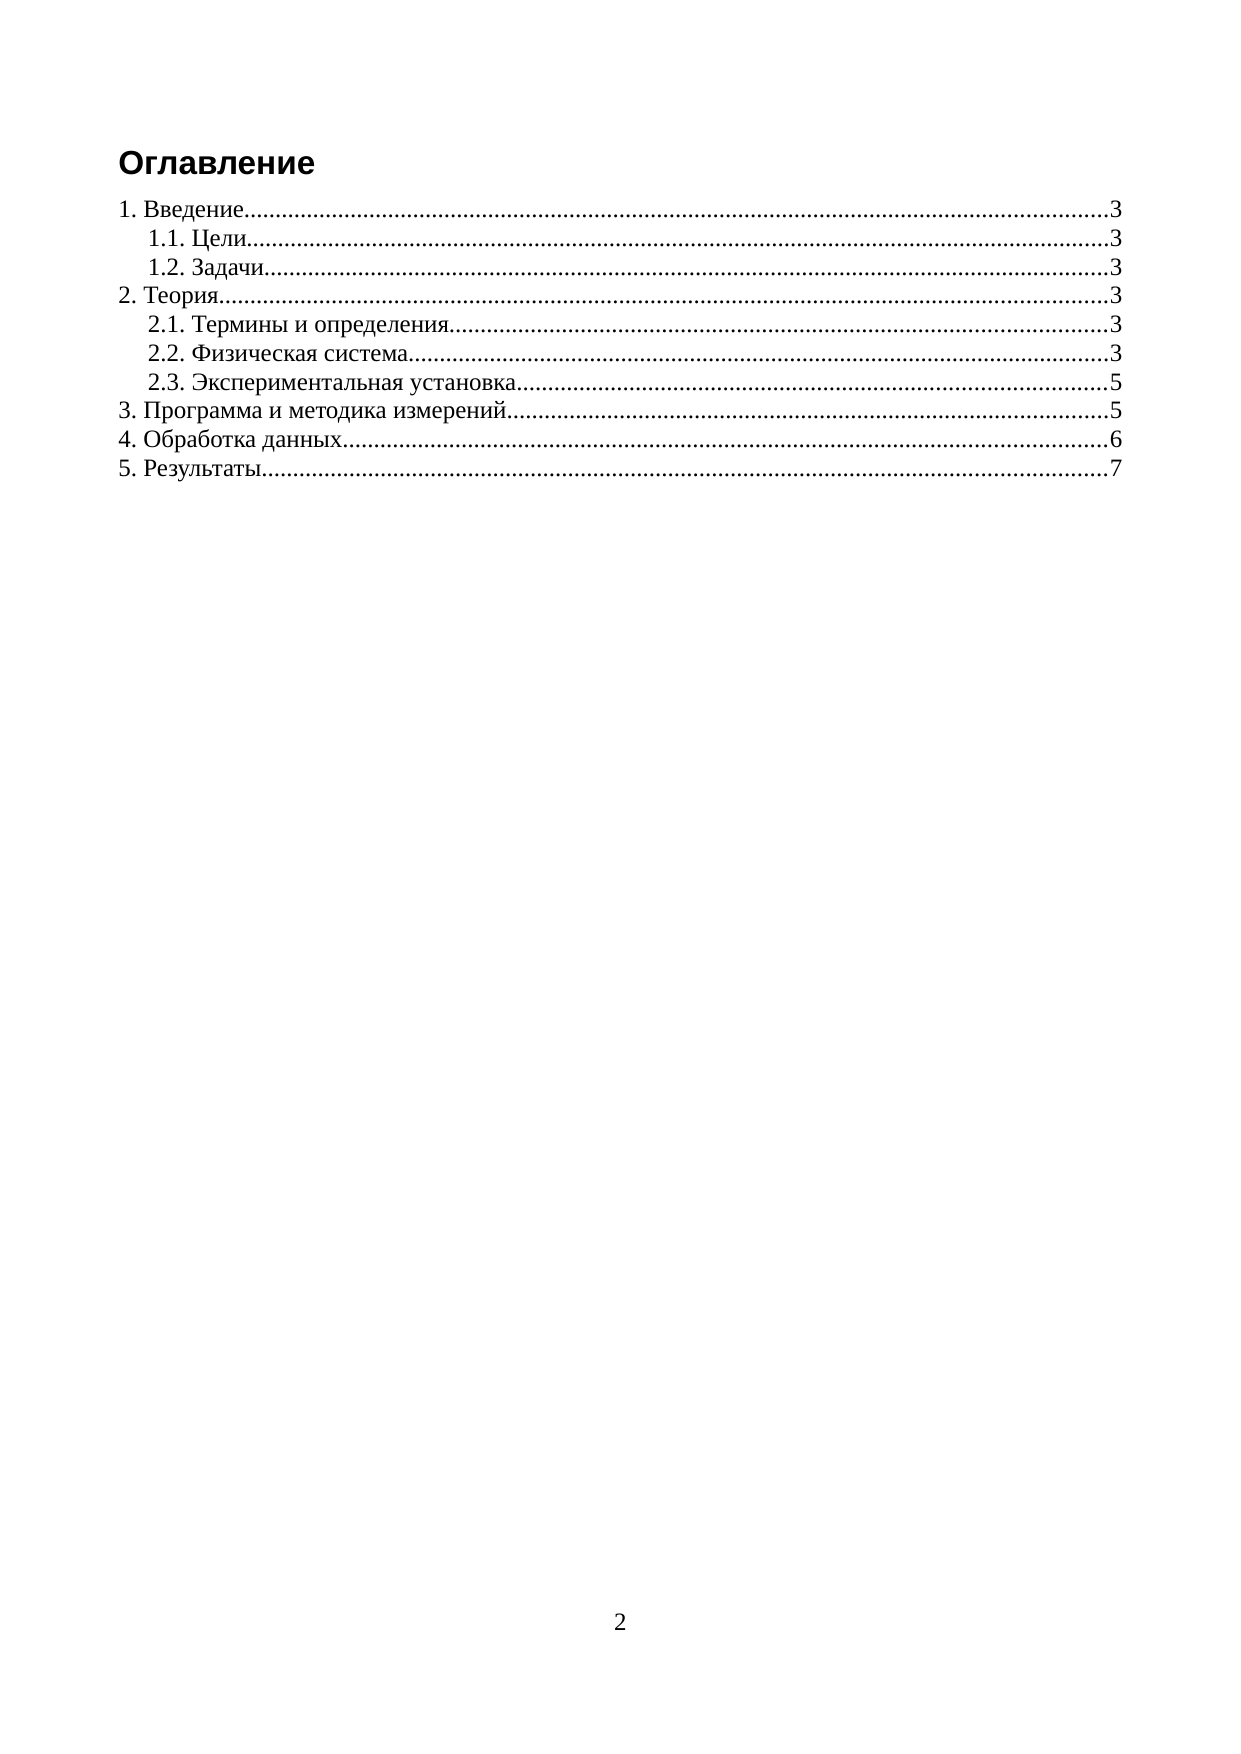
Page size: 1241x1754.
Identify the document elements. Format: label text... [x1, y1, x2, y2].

text 5. Результаты 7 [118, 453, 1122, 482]
text 1.1. Цели 3 [148, 223, 1122, 252]
text 1.2. Задачи 3 [148, 252, 1122, 280]
text 2.3. Экспериментальная установка 5 [148, 367, 1122, 395]
text 3. Программа и методика измерений 5 [118, 395, 1122, 424]
text 2.2. Физическая система 3 [148, 338, 1122, 367]
subtitle Оглавление [118, 143, 1122, 182]
text 2. Теория 3 [118, 280, 1122, 309]
text 1. Введение 3 [118, 194, 1122, 223]
text 2.1. Термины и определения 3 [148, 309, 1122, 338]
text 4. Обработка данных 6 [118, 424, 1122, 453]
